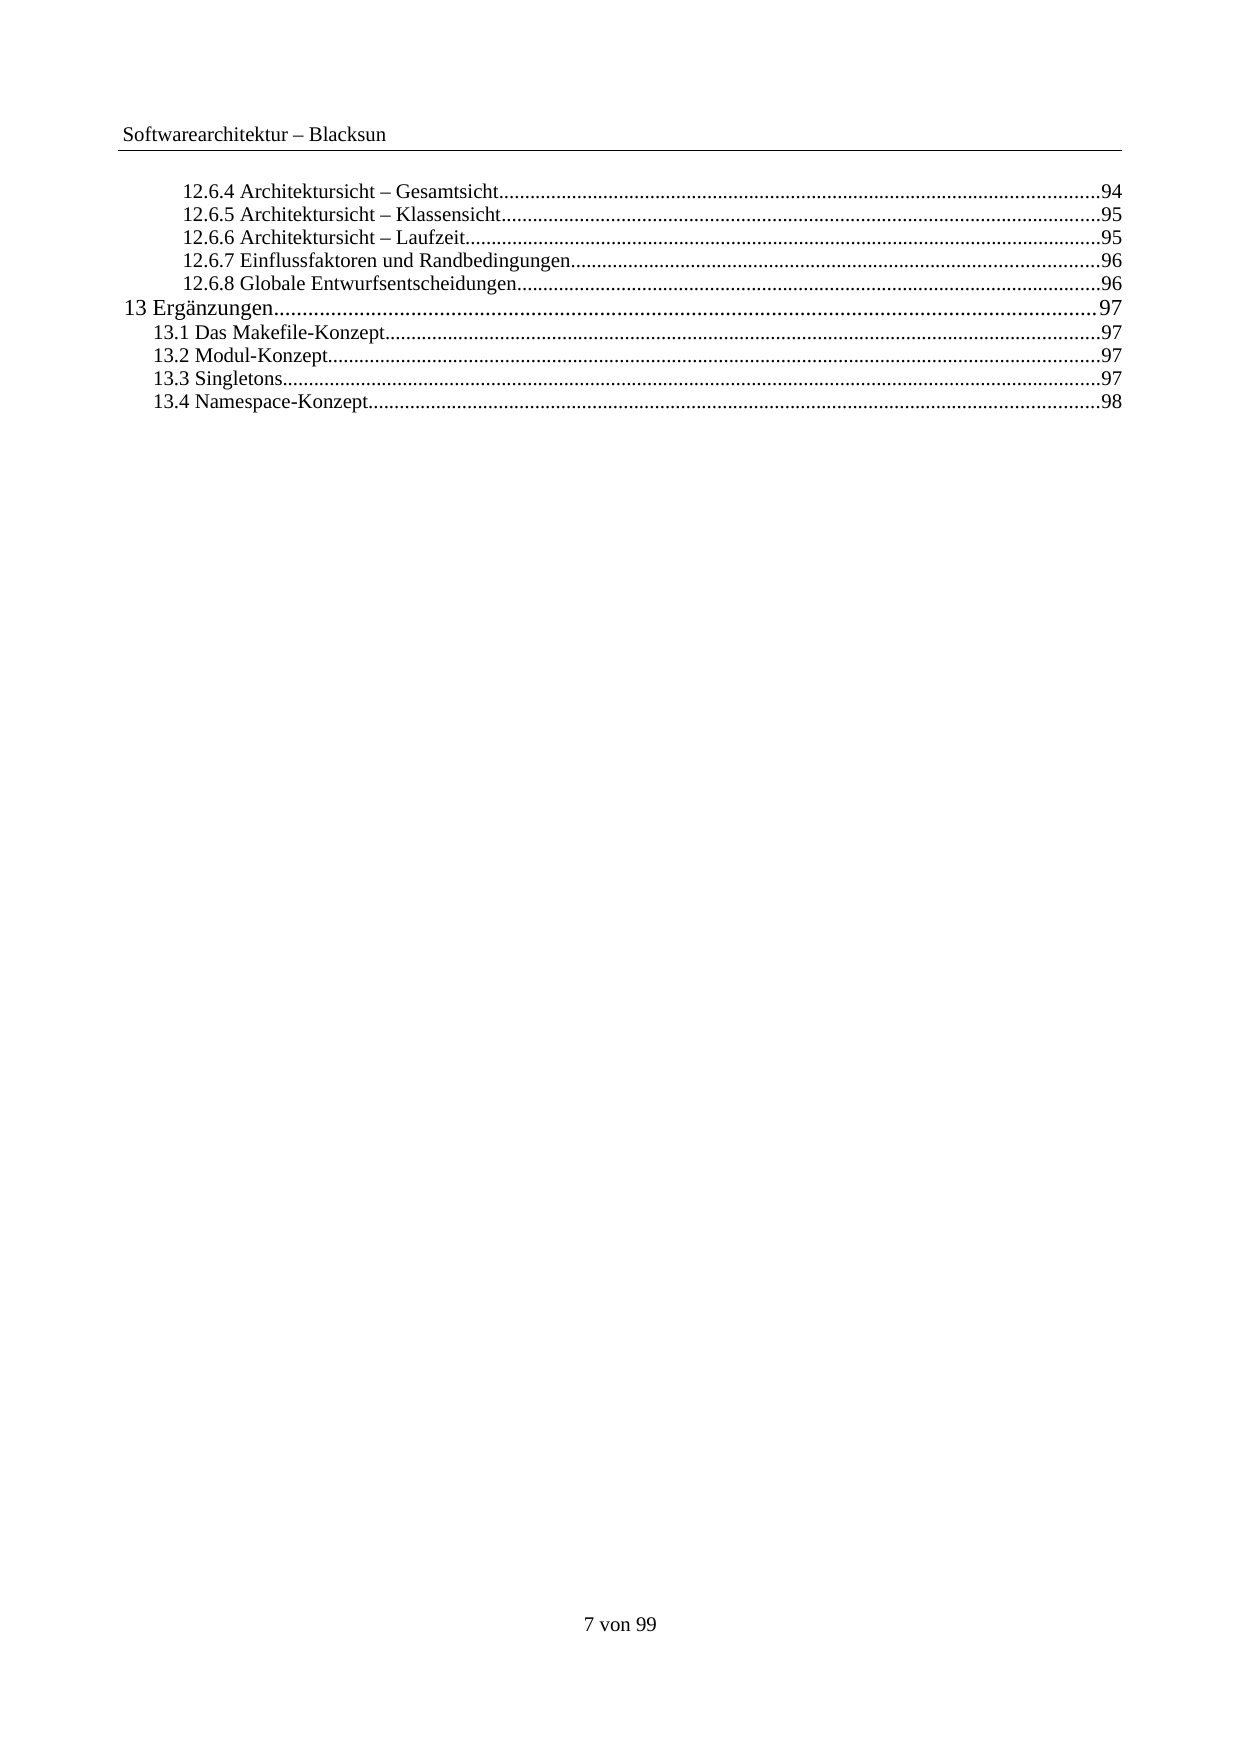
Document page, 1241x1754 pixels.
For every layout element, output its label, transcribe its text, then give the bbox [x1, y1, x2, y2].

text 12.6.4 Architektursicht – Gesamtsicht 94 [177, 179, 1122, 203]
text 12.6.7 Einflussfaktoren und Randbedingungen 96 [177, 249, 1122, 272]
text 13.2 Modul-Konzept 97 [148, 344, 1122, 367]
text 13.3 Singletons 97 [148, 367, 1122, 390]
text 13.1 Das Makefile-Konzept 97 [148, 321, 1122, 344]
text 12.6.8 Globale Entwurfsentscheidungen 96 [177, 272, 1122, 295]
text 12.6.5 Architektursicht – Klassensicht 95 [177, 203, 1122, 226]
text 12.6.6 Architektursicht – Laufzeit 95 [177, 226, 1122, 249]
text 13 Ergänzungen 97 [118, 295, 1122, 321]
text 13.4 Namespace-Konzept 98 [148, 390, 1122, 413]
